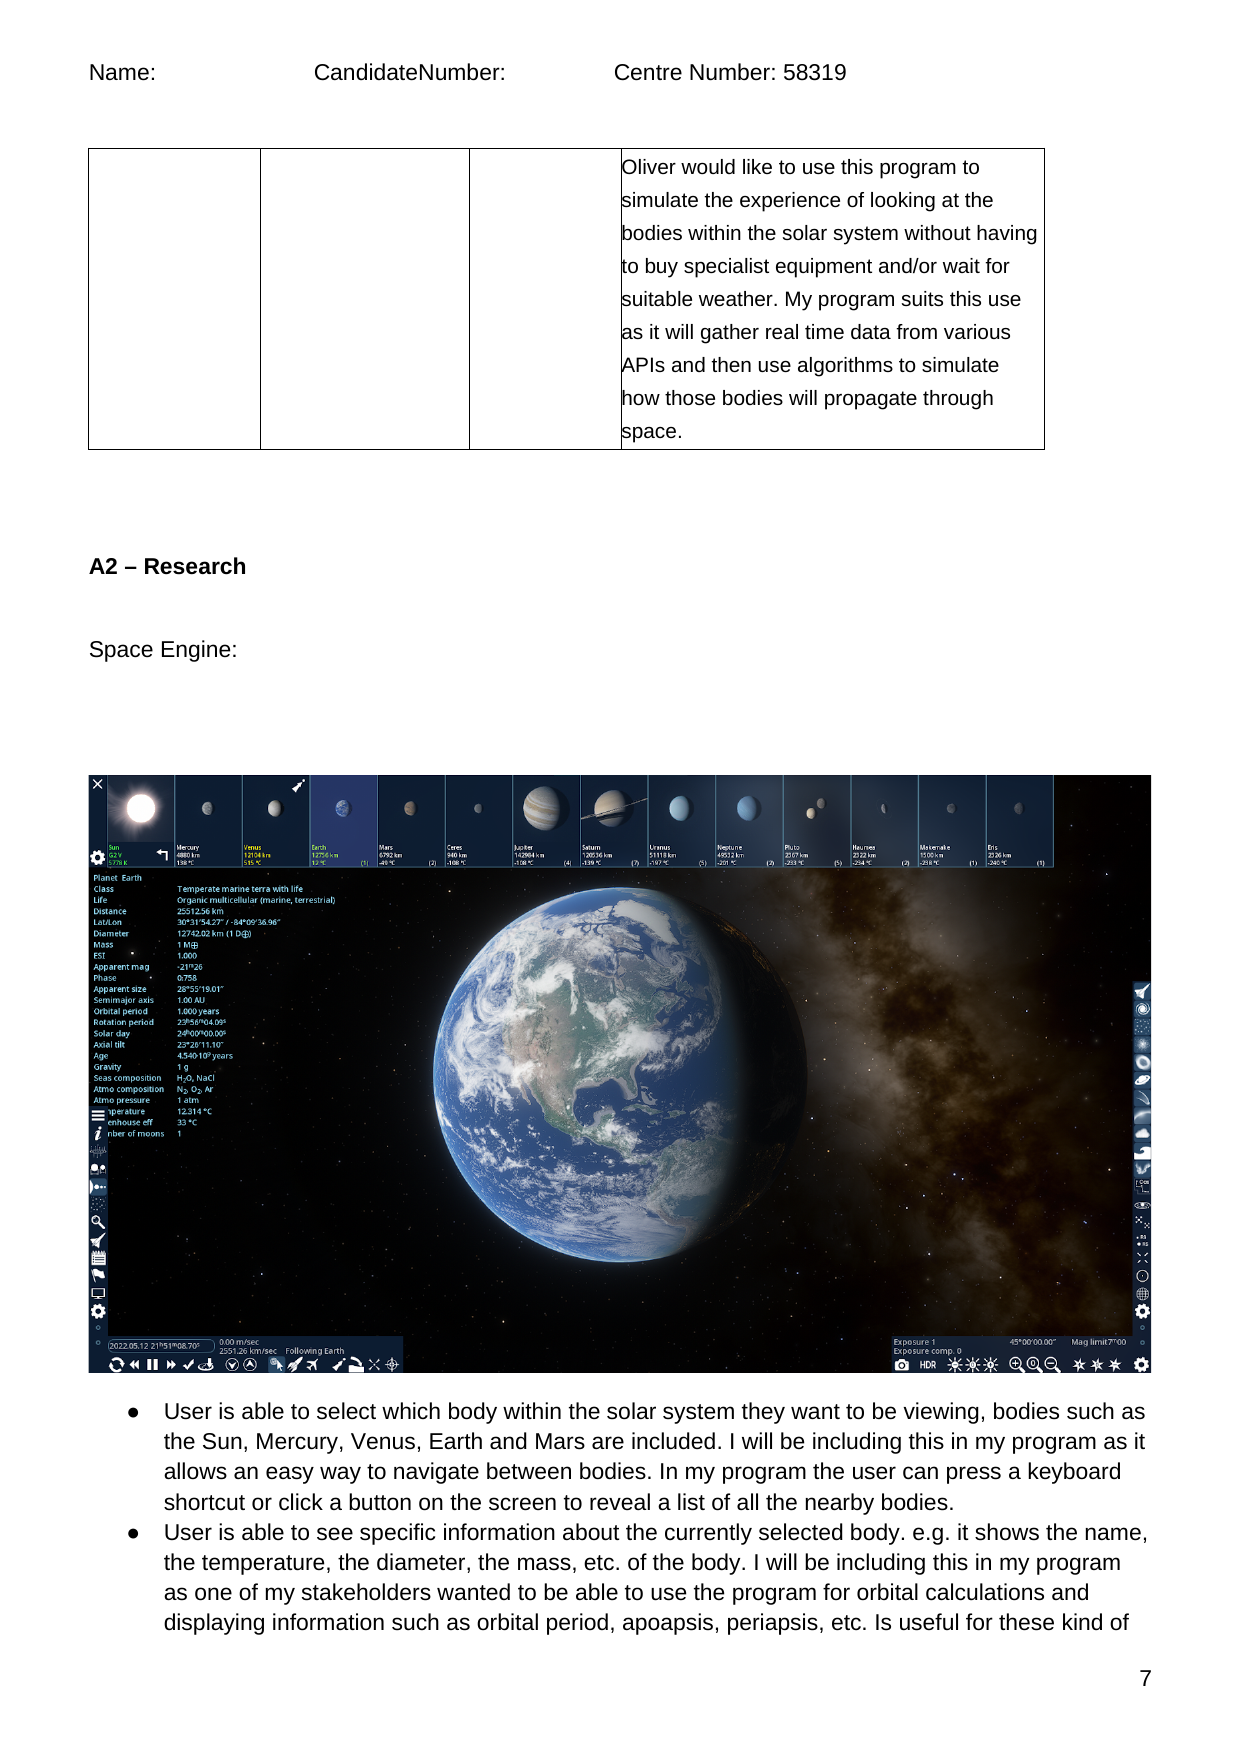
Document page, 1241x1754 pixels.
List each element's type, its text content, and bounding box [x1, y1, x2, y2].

list User is able to see specific information about the currently selected body. e.g. it shows the name, the temperature, the diameter, the mass, etc. of the body. I will be including this in my program as one of my stakeholders wanted to be able to use the program for orbital calculations and displaying information such as orbital period, apoapsis, periapsis, etc. Is useful for these kind of [126, 1519, 1152, 1636]
table_cell Oliver would like to use this program to simulate the experience of looking at the bodies within the solar system without having to buy specialist equipment and/or wait for suitable weather. My program suits this use as it will gather real time data from various APIs and then use algorithms to simulate how those bodies will propagate through space. [622, 149, 1044, 449]
subtitle A2 – Research [88, 553, 1152, 579]
table_cell [89, 149, 260, 449]
table_cell [470, 149, 621, 449]
list User is able to select which body within the solar system they want to be viewing, bodies such as the Sun, Mercury, Venus, Earth and Mars are included. I will be including this in my program as it allows an easy way to navigate between bodies. In my program the user can press a keyboard shortcut or click a button on the screen to reveal a list of all the nearby bodies. [126, 1398, 1152, 1515]
table_cell [261, 149, 469, 449]
text Space Engine: [88, 636, 1152, 662]
picture [88, 775, 1152, 1373]
